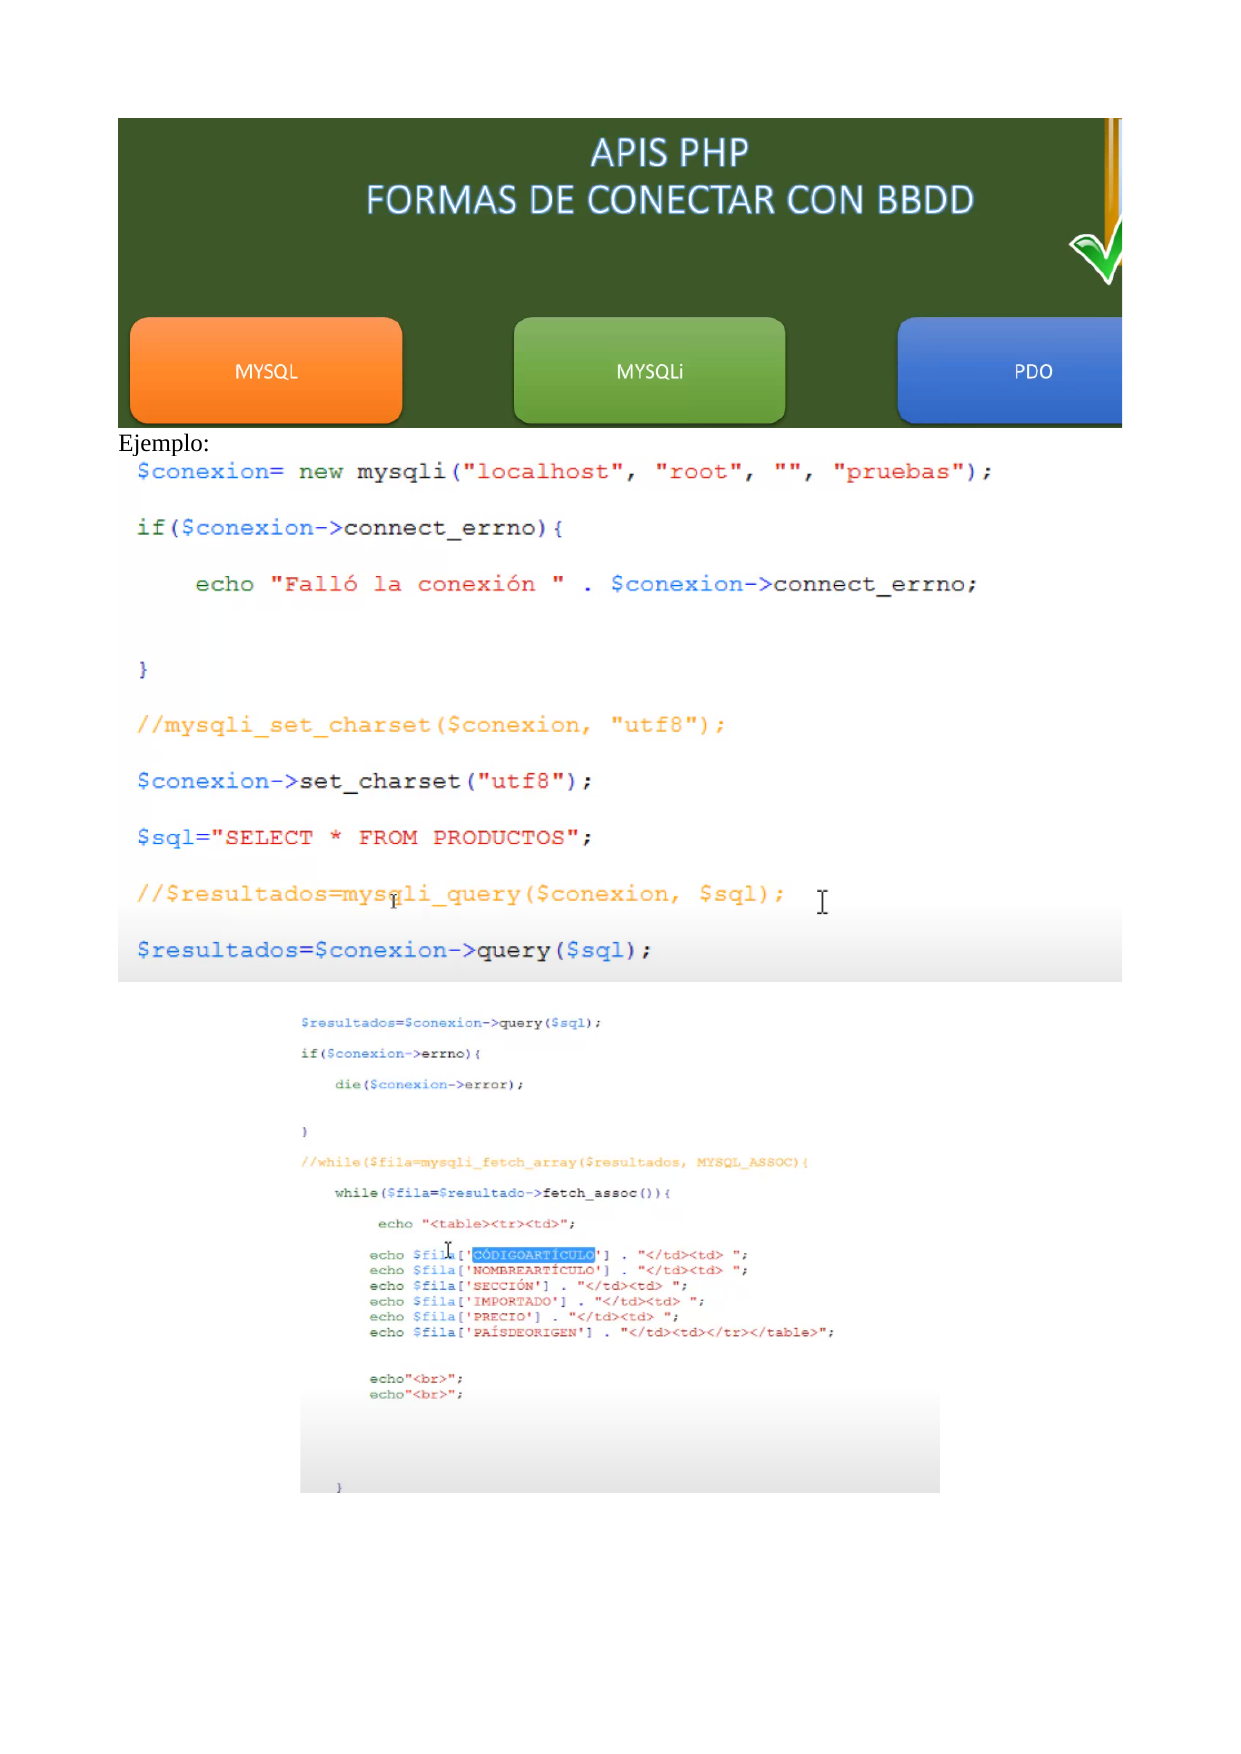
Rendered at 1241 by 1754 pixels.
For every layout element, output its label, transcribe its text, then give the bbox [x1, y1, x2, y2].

picture [300, 1010, 940, 1493]
picture [118, 118, 1123, 428]
text Ejemplo: [118, 428, 1122, 456]
picture [118, 456, 1123, 982]
